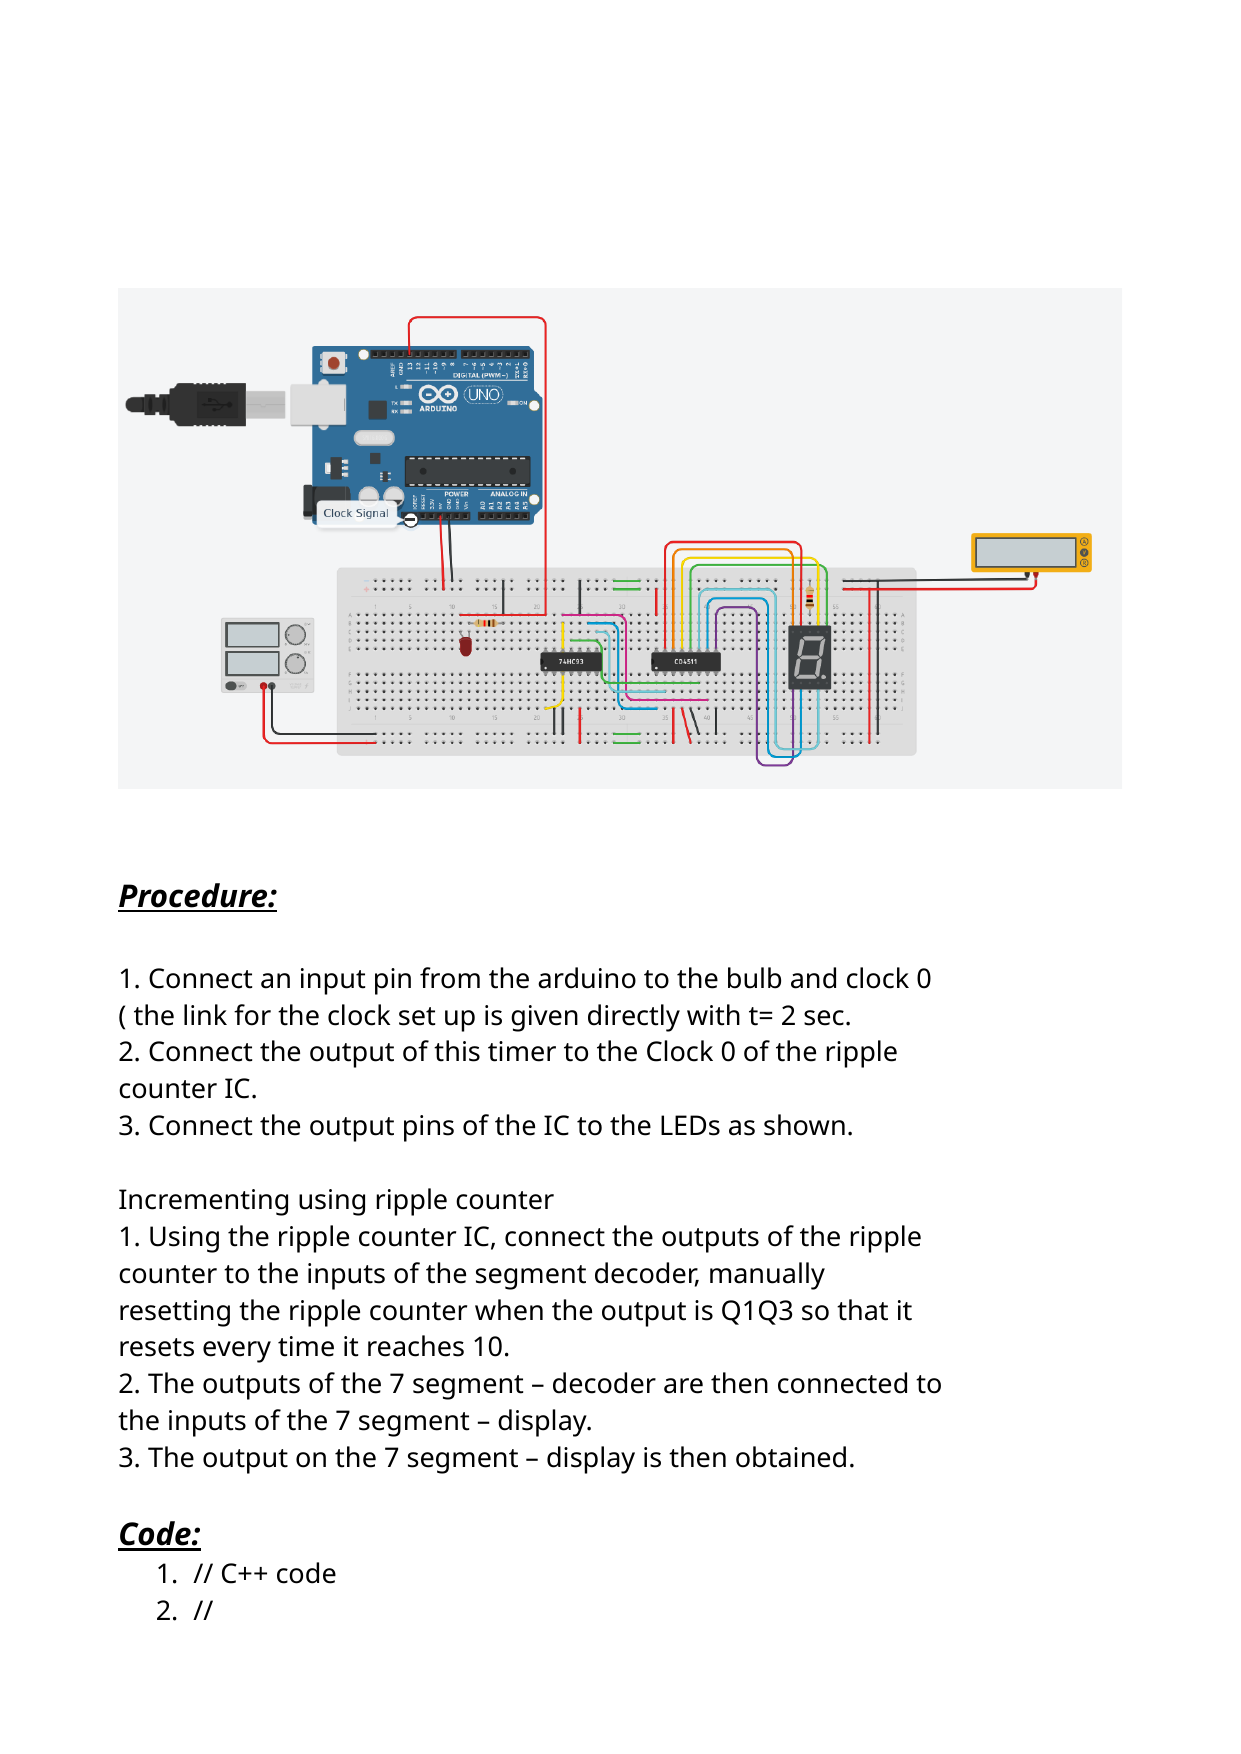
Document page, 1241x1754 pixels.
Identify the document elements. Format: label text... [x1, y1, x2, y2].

text ( the link for the clock set up is given directly with t= 2 sec. [118, 996, 1122, 1033]
list // C++ code [156, 1555, 1122, 1592]
text the inputs of the 7 segment – display. [118, 1402, 1122, 1438]
text 2. Connect the output of this timer to the Clock 0 of the ripple [118, 1033, 1122, 1070]
text 1. Using the ripple counter IC, connect the outputs of the ripple [118, 1217, 1122, 1254]
text 3. Connect the output pins of the IC to the LEDs as shown. [118, 1107, 1122, 1143]
text resetting the ripple counter when the output is Q1Q3 so that it [118, 1291, 1122, 1328]
text counter to the inputs of the segment decoder, manually [118, 1254, 1122, 1291]
text Code: [118, 1512, 1122, 1555]
text 2. The outputs of the 7 segment – decoder are then connected to [118, 1365, 1122, 1402]
text Procedure: [118, 874, 1122, 916]
text Incrementing using ripple counter [118, 1180, 1122, 1217]
picture [118, 288, 1123, 789]
text resets every time it reaches 10. [118, 1328, 1122, 1365]
list // [156, 1592, 1122, 1628]
text counter IC. [118, 1070, 1122, 1107]
text 1. Connect an input pin from the arduino to the bulb and clock 0 [118, 959, 1122, 996]
text 3. The output on the 7 segment – display is then obtained. [118, 1438, 1122, 1475]
